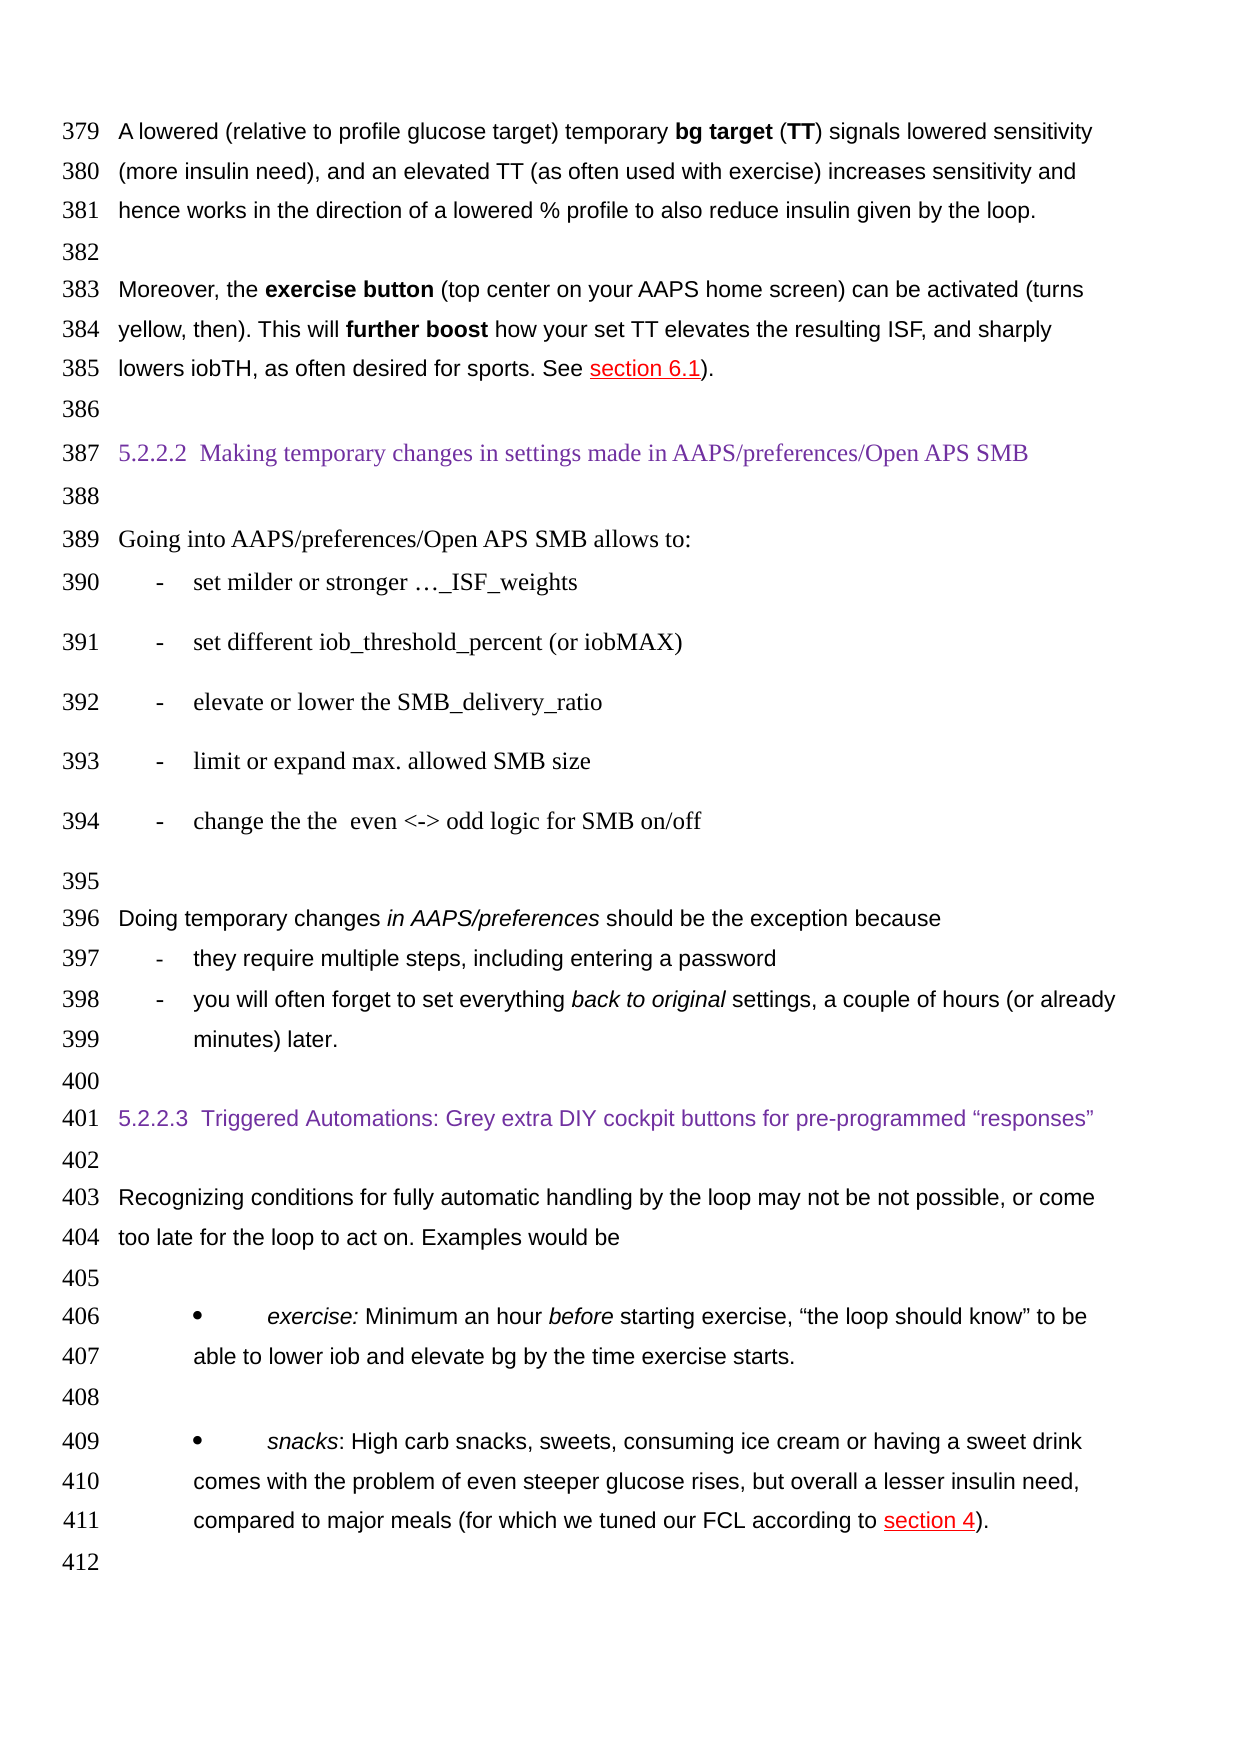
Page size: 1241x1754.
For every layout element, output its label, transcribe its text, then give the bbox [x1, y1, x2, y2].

list you will often forget to set everything back to original settings, a couple of hours (or already minutes) later. [156, 984, 1122, 1053]
list exercise: Minimum an hour before starting exercise, “the loop should know” to be able to lower iob and elevate bg by the time exercise starts. [193, 1303, 1122, 1369]
text 5.2.2.2 Making temporary changes in settings made in AAPS/preferences/Open APS SMB [118, 438, 1122, 466]
list set different iob_threshold_percent (or iobMAX) [156, 627, 1122, 656]
text Recognizing conditions for fully automatic handling by the loop may not be not possible, or come too late for the loop to act on. Examples would be [118, 1184, 1122, 1250]
text Moreover, the exercise button (top center on your AAPS home screen) can be activated (turns yellow, then). This will further boost how your set TT elevates the resulting ISF, and sharply lowers iobTH, as often desired for sports. See section 6.1). [118, 276, 1122, 381]
text Going into AAPS/preferences/Open APS SMB allows to: [118, 524, 1122, 553]
text Doing temporary changes in AAPS/preferences should be the exception because [118, 905, 1122, 932]
list snacks: High carb snacks, sweets, consuming ice cream or having a sweet drink comes with the problem of even steeper glucose rises, but overall a lesser insulin need, compared to major meals (for which we tuned our FCL according to section 4). [193, 1428, 1122, 1534]
list they require multiple steps, including entering a password [156, 945, 1122, 971]
text 5.2.2.3 Triggered Automations: Grey extra DIY cockpit buttons for pre-programmed “responses” [118, 1105, 1122, 1132]
text A lowered (relative to profile glucose target) temporary bg target (TT) signals lowered sensitivity (more insulin need), and an elevated TT (as often used with exercise) increases sensitivity and hence works in the direction of a lowered % profile to also reduce insulin given by the loop. [118, 118, 1122, 223]
list change the the even <-> odd logic for SMB on/off [156, 806, 1122, 835]
list limit or expand max. allowed SMB size [156, 746, 1122, 775]
list set milder or stronger …_ISF_weights [156, 567, 1122, 596]
list elevate or lower the SMB_delivery_ratio [156, 687, 1122, 715]
